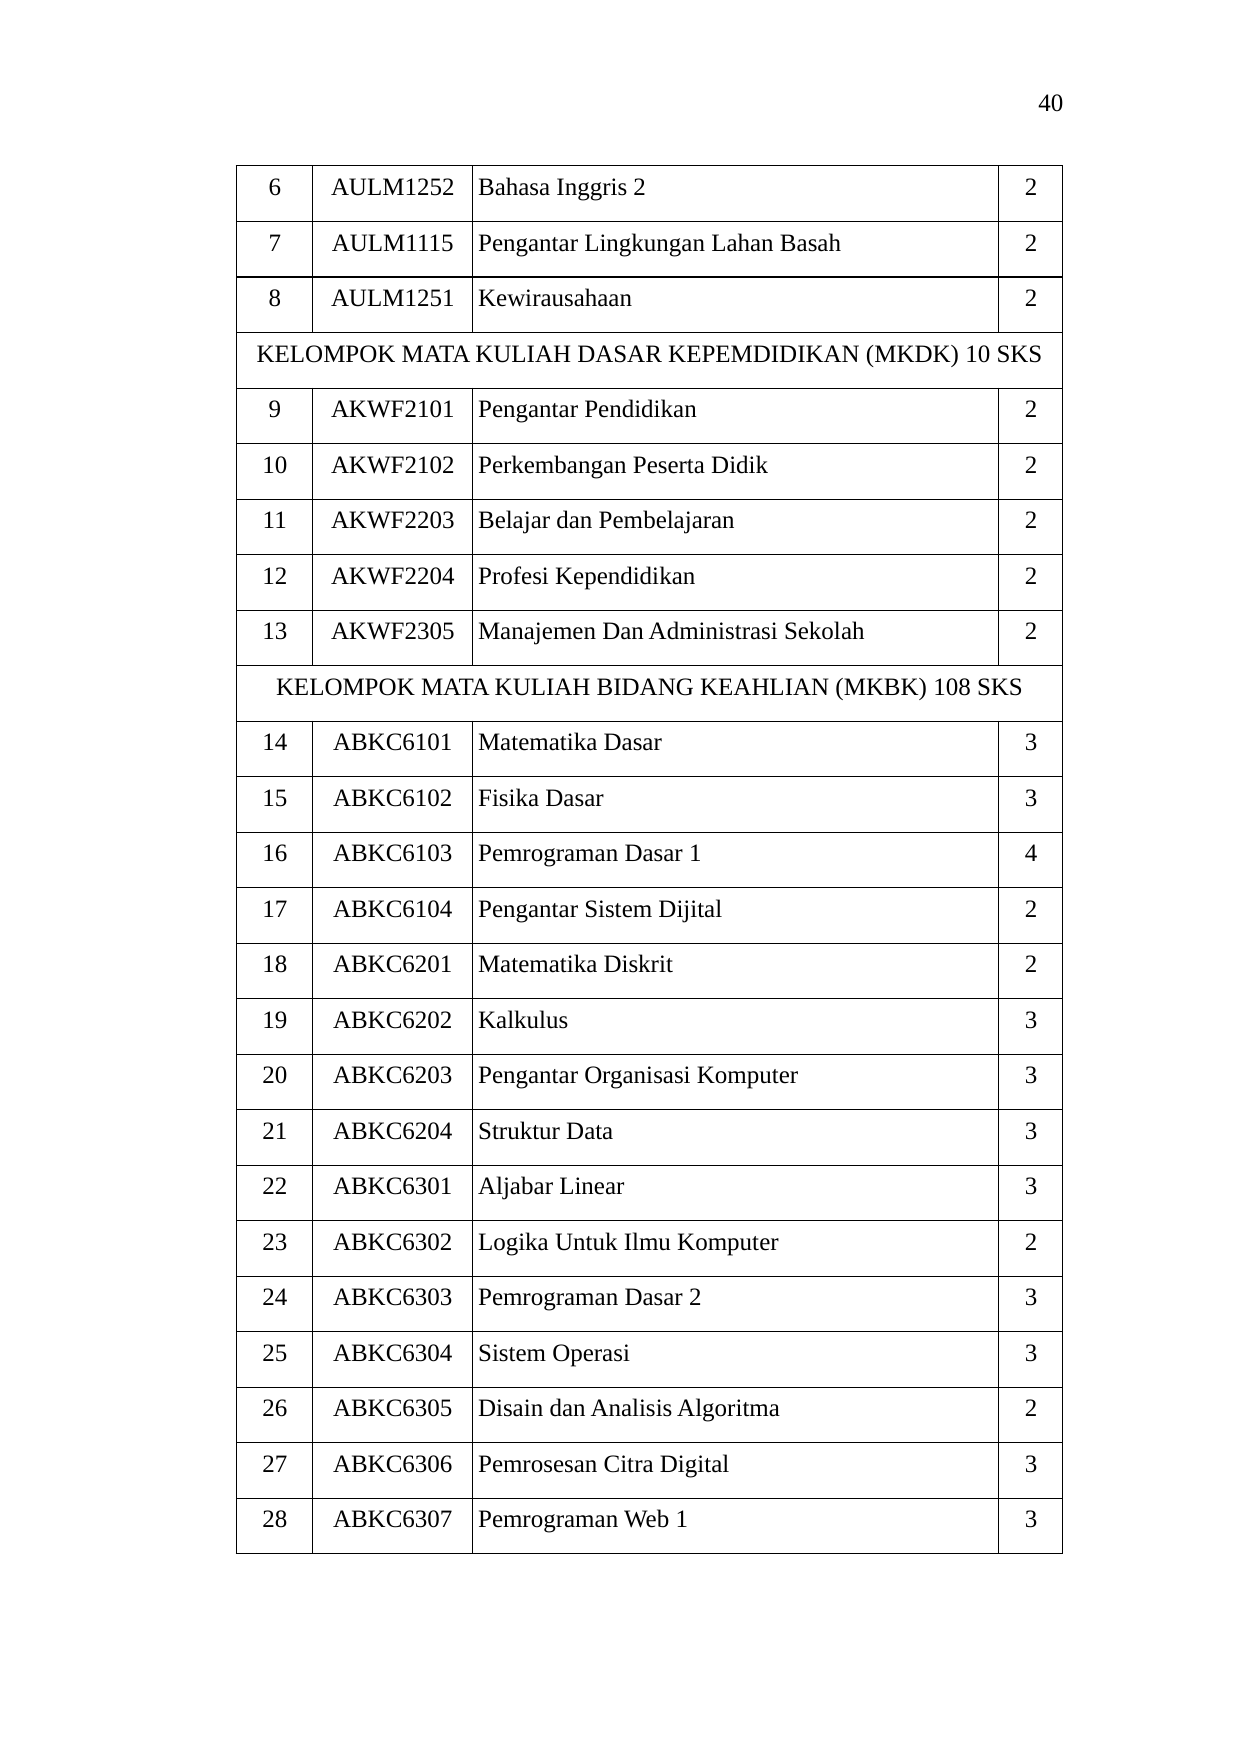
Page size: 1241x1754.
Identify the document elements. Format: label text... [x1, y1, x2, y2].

table_cell ABKC6307 [313, 1499, 472, 1553]
table_cell 26 [237, 1388, 312, 1442]
table_cell 9 [237, 389, 312, 443]
table_cell 8 [237, 278, 312, 332]
table_cell ABKC6304 [313, 1332, 472, 1387]
table_cell ABKC6305 [313, 1388, 472, 1442]
table_cell 10 [237, 444, 312, 498]
table_cell AKWF2102 [313, 444, 472, 498]
table_cell AKWF2305 [313, 611, 472, 665]
table_cell 2 [999, 500, 1062, 554]
table_cell AULM1251 [313, 278, 472, 332]
table_cell 4 [999, 833, 1062, 887]
table_cell Matematika Diskrit [473, 944, 998, 998]
table_cell 15 [237, 777, 312, 832]
table_cell Fisika Dasar [473, 777, 998, 832]
table_cell 2 [999, 555, 1062, 609]
table_cell Pengantar Pendidikan [473, 389, 998, 443]
table_cell Pemrograman Web 1 [473, 1499, 998, 1553]
table_cell 3 [999, 999, 1062, 1054]
table_cell 25 [237, 1332, 312, 1387]
table_cell 11 [237, 500, 312, 554]
table_cell 3 [999, 1332, 1062, 1387]
table_cell Pemrosesan Citra Digital [473, 1443, 998, 1498]
table_cell ABKC6201 [313, 944, 472, 998]
table_cell 2 [999, 222, 1062, 276]
table_cell 28 [237, 1499, 312, 1553]
table_cell 24 [237, 1277, 312, 1331]
table_cell Pengantar Sistem Dijital [473, 888, 998, 943]
table_cell KELOMPOK MATA KULIAH BIDANG KEAHLIAN (MKBK) 108 SKS [237, 666, 1062, 721]
table_cell Manajemen Dan Administrasi Sekolah [473, 611, 998, 665]
table_cell 12 [237, 555, 312, 609]
table_cell AKWF2101 [313, 389, 472, 443]
table_cell 18 [237, 944, 312, 998]
table_cell ABKC6202 [313, 999, 472, 1054]
table_cell 20 [237, 1055, 312, 1109]
table_cell 2 [999, 166, 1062, 221]
table_cell 21 [237, 1110, 312, 1165]
table_cell AULM1252 [313, 166, 472, 221]
table_cell AKWF2204 [313, 555, 472, 609]
table_cell 16 [237, 833, 312, 887]
table_cell 2 [999, 888, 1062, 943]
table_cell 7 [237, 222, 312, 276]
table_cell 2 [999, 1221, 1062, 1276]
table_cell Pengantar Lingkungan Lahan Basah [473, 222, 998, 276]
table_cell 17 [237, 888, 312, 943]
table_cell Aljabar Linear [473, 1166, 998, 1220]
table_cell Disain dan Analisis Algoritma [473, 1388, 998, 1442]
table_cell 3 [999, 777, 1062, 832]
table_cell Profesi Kependidikan [473, 555, 998, 609]
table_cell Matematika Dasar [473, 722, 998, 776]
table_cell 2 [999, 944, 1062, 998]
table_cell ABKC6204 [313, 1110, 472, 1165]
table_cell 3 [999, 1443, 1062, 1498]
table_cell 3 [999, 1499, 1062, 1553]
table_cell 13 [237, 611, 312, 665]
table_cell 23 [237, 1221, 312, 1276]
table_cell AKWF2203 [313, 500, 472, 554]
table_cell Pemrograman Dasar 1 [473, 833, 998, 887]
table_cell 2 [999, 444, 1062, 498]
table_cell ABKC6104 [313, 888, 472, 943]
table_cell 27 [237, 1443, 312, 1498]
table_cell Kalkulus [473, 999, 998, 1054]
table_cell ABKC6301 [313, 1166, 472, 1220]
table_cell Pengantar Organisasi Komputer [473, 1055, 998, 1109]
table_cell 3 [999, 1055, 1062, 1109]
table_cell 14 [237, 722, 312, 776]
table_cell Belajar dan Pembelajaran [473, 500, 998, 554]
table_cell Logika Untuk Ilmu Komputer [473, 1221, 998, 1276]
table_cell 3 [999, 722, 1062, 776]
table_cell 2 [999, 1388, 1062, 1442]
table_cell ABKC6302 [313, 1221, 472, 1276]
table_cell Pemrograman Dasar 2 [473, 1277, 998, 1331]
table_cell 3 [999, 1166, 1062, 1220]
table_cell AULM1115 [313, 222, 472, 276]
table_cell ABKC6306 [313, 1443, 472, 1498]
table_cell Bahasa Inggris 2 [473, 166, 998, 221]
table_cell ABKC6303 [313, 1277, 472, 1331]
table_cell Struktur Data [473, 1110, 998, 1165]
table_cell ABKC6103 [313, 833, 472, 887]
table_cell Sistem Operasi [473, 1332, 998, 1387]
table_cell ABKC6203 [313, 1055, 472, 1109]
table_cell 22 [237, 1166, 312, 1220]
table_cell 2 [999, 611, 1062, 665]
table_cell Perkembangan Peserta Didik [473, 444, 998, 498]
table_cell 2 [999, 389, 1062, 443]
table_cell 3 [999, 1110, 1062, 1165]
table_cell ABKC6102 [313, 777, 472, 832]
table_cell 3 [999, 1277, 1062, 1331]
table_cell 19 [237, 999, 312, 1054]
table_cell 6 [237, 166, 312, 221]
table_cell KELOMPOK MATA KULIAH DASAR KEPEMDIDIKAN (MKDK) 10 SKS [237, 333, 1062, 387]
table_cell Kewirausahaan [473, 278, 998, 332]
table_cell 2 [999, 278, 1062, 332]
table_cell ABKC6101 [313, 722, 472, 776]
